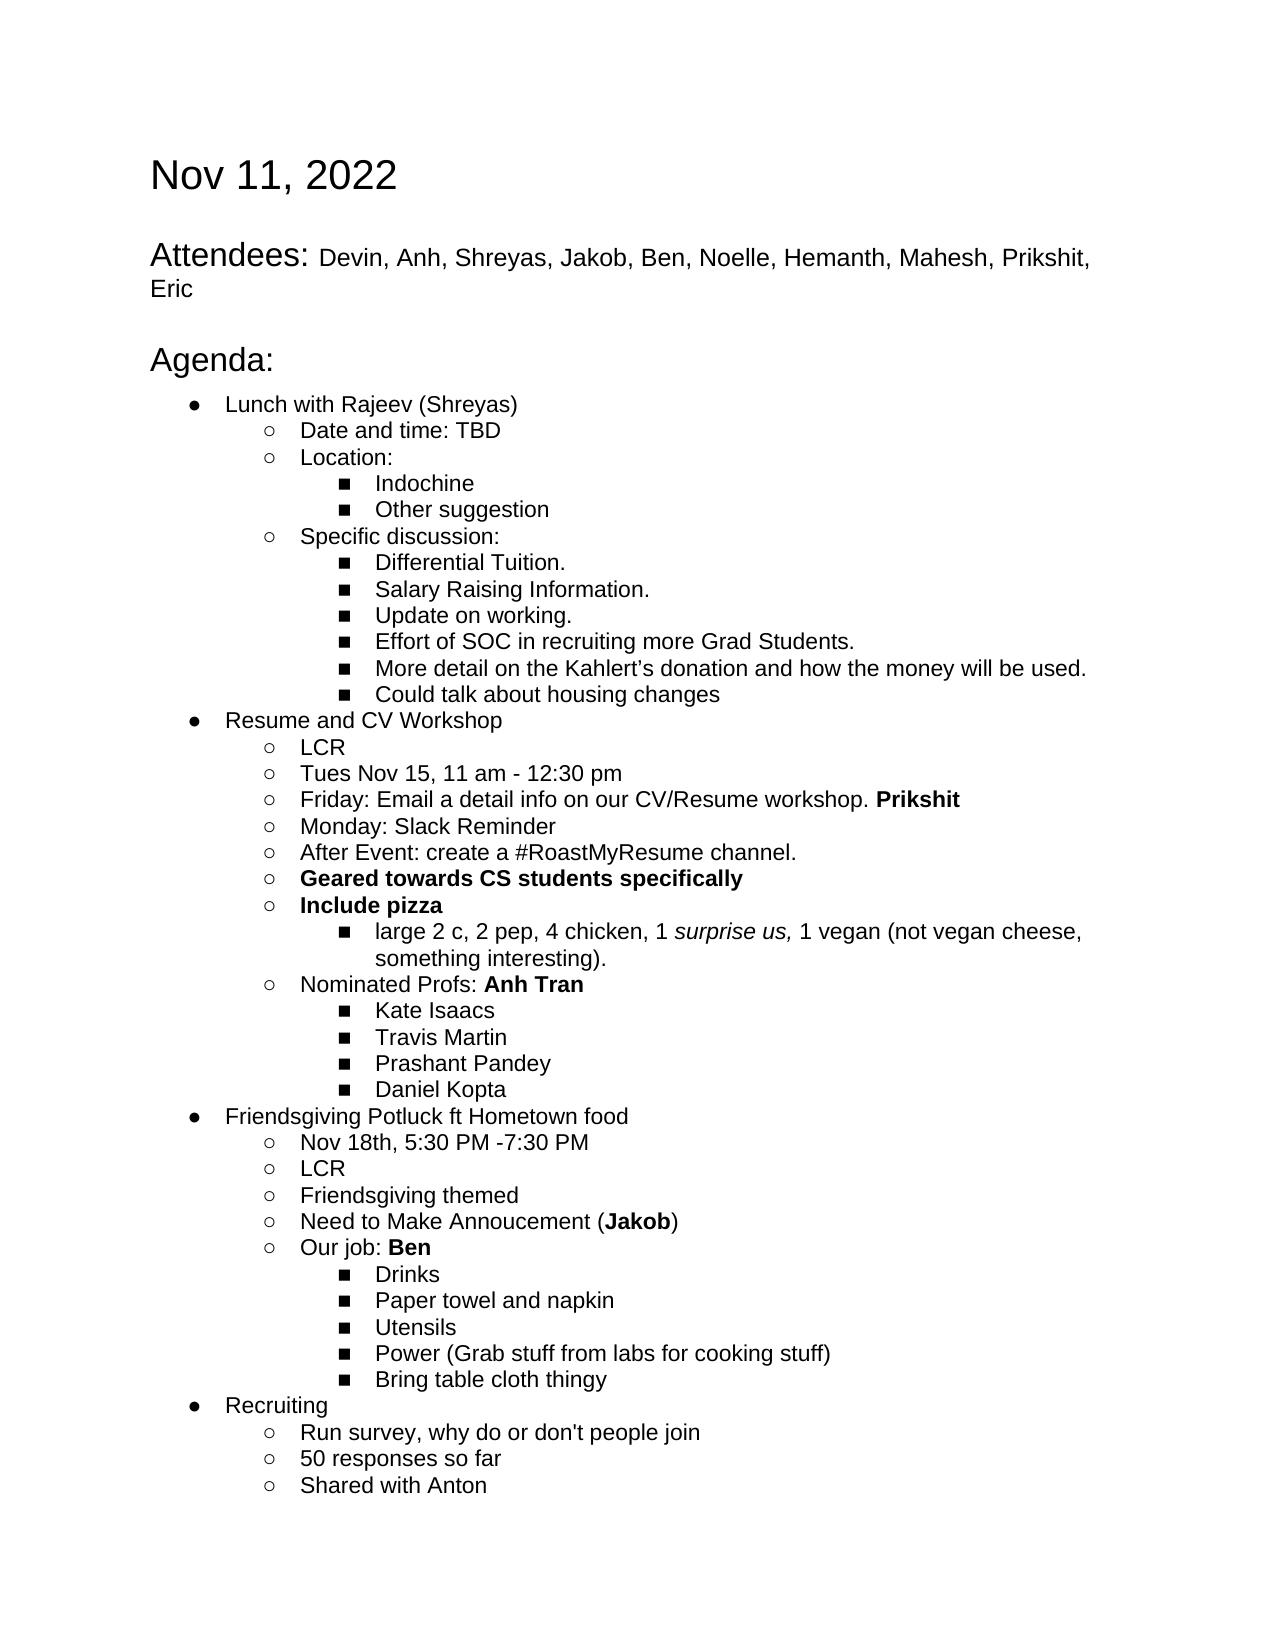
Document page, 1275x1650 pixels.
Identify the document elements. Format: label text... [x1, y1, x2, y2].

list Utensils [337, 1313, 1125, 1340]
list Differential Tuition. [337, 549, 1125, 576]
list Date and time: TBD [262, 417, 1125, 444]
list Need to Make Annoucement (Jakob) [262, 1208, 1125, 1234]
list Effort of SOC in recruiting more Grad Students. [337, 628, 1125, 654]
list After Event: create a #RoastMyResume channel. [262, 839, 1125, 865]
list Specific discussion: [262, 523, 1125, 549]
list Include pizza [262, 892, 1125, 918]
list large 2 c, 2 pep, 4 chicken, 1 surprise us, 1 vegan (not vegan cheese, something interesting). [337, 918, 1125, 971]
list Recruiting [187, 1392, 1125, 1419]
subtitle Agenda: [150, 340, 1125, 378]
list Power (Grab stuff from labs for cooking stuff) [337, 1340, 1125, 1366]
subtitle Attendees: Devin, Anh, Shreyas, Jakob, Ben, Noelle, Hemanth, Mahesh, Prikshit, Eric [150, 235, 1125, 303]
list Nov 18th, 5:30 PM -7:30 PM [262, 1129, 1125, 1155]
list Shared with Anton [262, 1472, 1125, 1498]
list Run survey, why do or don't people join [262, 1419, 1125, 1445]
list Paper towel and napkin [337, 1287, 1125, 1313]
list Friday: Email a detail info on our CV/Resume workshop. Prikshit [262, 786, 1125, 813]
list Other suggestion [337, 496, 1125, 523]
list Friendsgiving Potluck ft Hometown food [187, 1103, 1125, 1129]
list Bring table cloth thingy [337, 1366, 1125, 1392]
list Tues Nov 15, 11 am - 12:30 pm [262, 760, 1125, 786]
list Lunch with Rajeev (Shreyas) [187, 391, 1125, 417]
list Drinks [337, 1261, 1125, 1287]
list More detail on the Kahlert’s donation and how the money will be used. [337, 654, 1125, 681]
list LCR [262, 1155, 1125, 1182]
list Could talk about housing changes [337, 681, 1125, 707]
list Daniel Kopta [337, 1076, 1125, 1103]
subtitle Nov 11, 2022 [150, 150, 1125, 198]
list Prashant Pandey [337, 1050, 1125, 1076]
list LCR [262, 734, 1125, 760]
list Nominated Profs: Anh Tran [262, 971, 1125, 997]
list 50 responses so far [262, 1445, 1125, 1472]
list Our job: Ben [262, 1234, 1125, 1261]
list Salary Raising Information. [337, 576, 1125, 602]
list Location: [262, 444, 1125, 470]
list Update on working. [337, 602, 1125, 628]
list Travis Martin [337, 1023, 1125, 1050]
list Monday: Slack Reminder [262, 813, 1125, 839]
list Geared towards CS students specifically [262, 865, 1125, 892]
list Indochine [337, 470, 1125, 496]
list Resume and CV Workshop [187, 707, 1125, 734]
list Kate Isaacs [337, 997, 1125, 1023]
list Friendsgiving themed [262, 1182, 1125, 1208]
